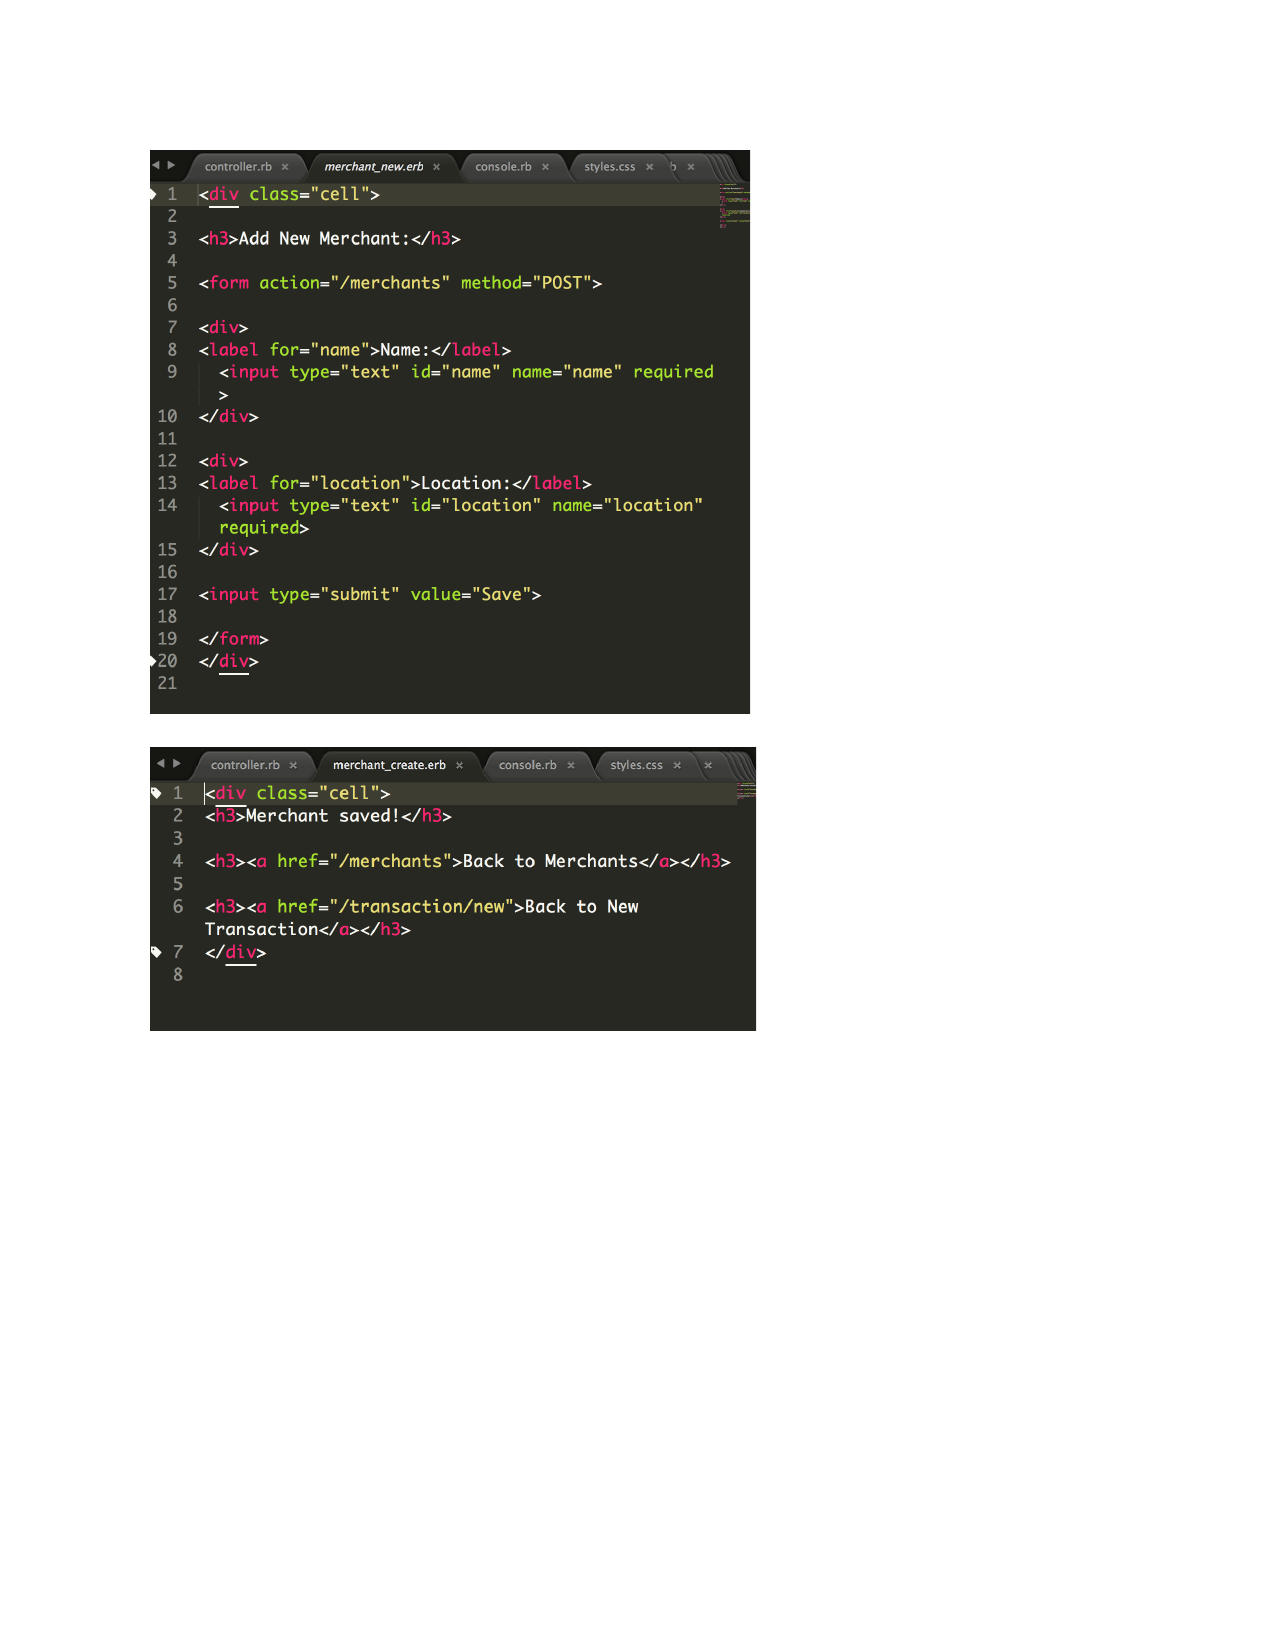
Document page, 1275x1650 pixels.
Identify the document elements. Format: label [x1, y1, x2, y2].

picture [150, 150, 750, 714]
picture [150, 747, 757, 1031]
